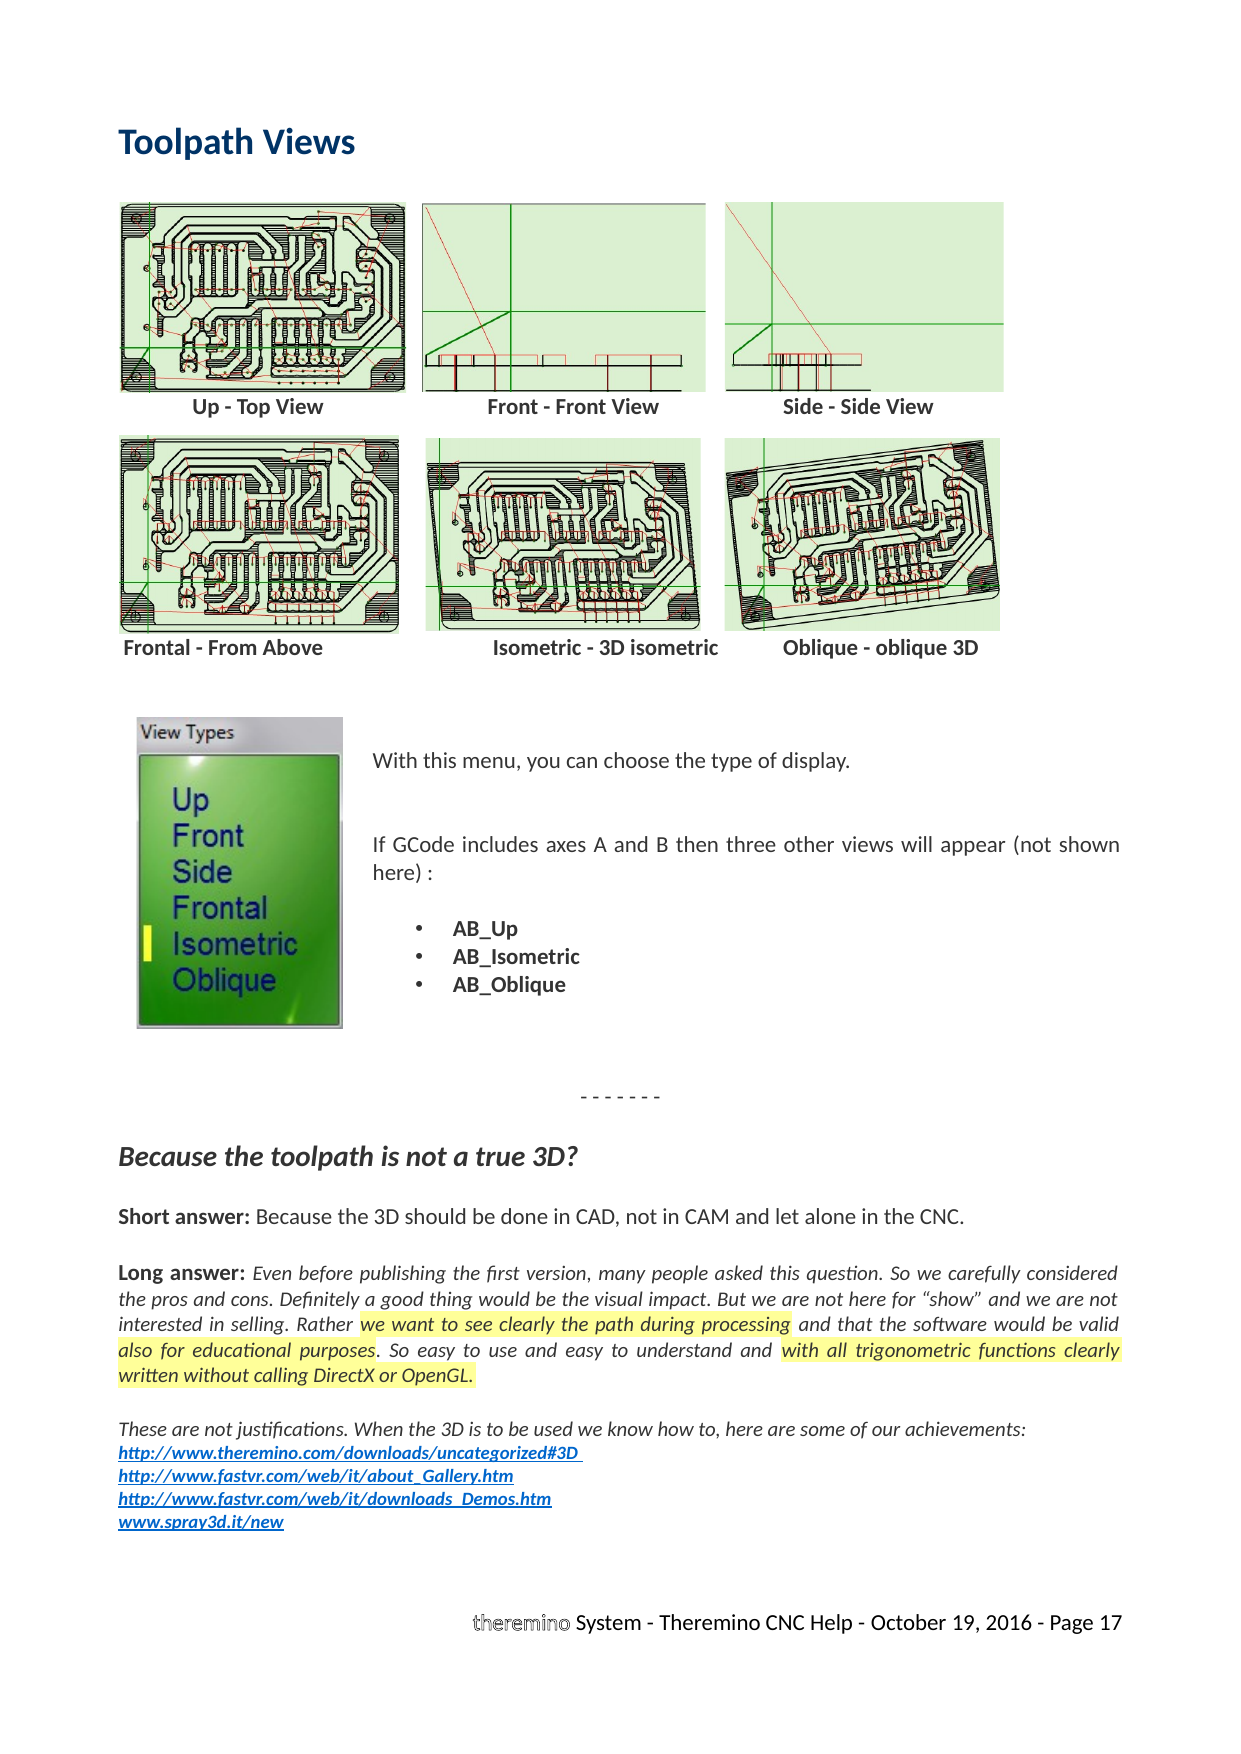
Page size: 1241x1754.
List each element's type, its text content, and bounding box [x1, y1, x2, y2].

text With this menu, you can choose the type of display. [343, 746, 1122, 774]
list AB_Oblique [415, 970, 1122, 998]
list AB_Isometric [415, 942, 1122, 970]
picture [724, 202, 1004, 392]
text http://www.theremino.com/downloads/uncategorized#3D http://www.fastvr.com/web/it/about_Gallery.htm [118, 1441, 1122, 1487]
text Frontal - From Above Isometric - 3D isometric Oblique - oblique 3D [118, 420, 1122, 661]
picture [724, 438, 1000, 631]
picture [422, 203, 706, 392]
text Short answer: Because the 3D should be done in CAD, not in CAM and let alone in the CNC. [118, 1202, 1122, 1230]
text These are not justifications. When the 3D is to be used we know how to, here are some of our achievements: [118, 1416, 1122, 1441]
text Because the toolpath is not a true 3D? [118, 1138, 1122, 1174]
picture [119, 202, 407, 393]
text Up - Top View Front - Front View Side - Side View [118, 176, 1122, 420]
picture [425, 438, 701, 631]
list AB_Up [415, 914, 1122, 942]
text - - - - - - - [118, 1082, 1122, 1110]
picture [119, 435, 399, 634]
text http://www.fastvr.com/web/it/downloads_Demos.htm [118, 1487, 1122, 1510]
picture [136, 717, 343, 1029]
text If GCode includes axes A and B then three other views will appear (not shown here) : [343, 830, 1122, 914]
subtitle Toolpath Views [118, 118, 1122, 164]
text www.spray3d.it/new [118, 1510, 1122, 1533]
text Long answer: Even before publishing the first version, many people asked this question. So we carefully considered the pros and cons. Definitely a good thing would be the visual impact. But we are not here for “show” and we are not interested in selling. Rather we want to see clearly the path during processing and that the software would be valid also for educational purposes. So easy to use and easy to understand and with all trigonometric functions clearly written without calling DirectX or OpenGL. [118, 1258, 1122, 1388]
